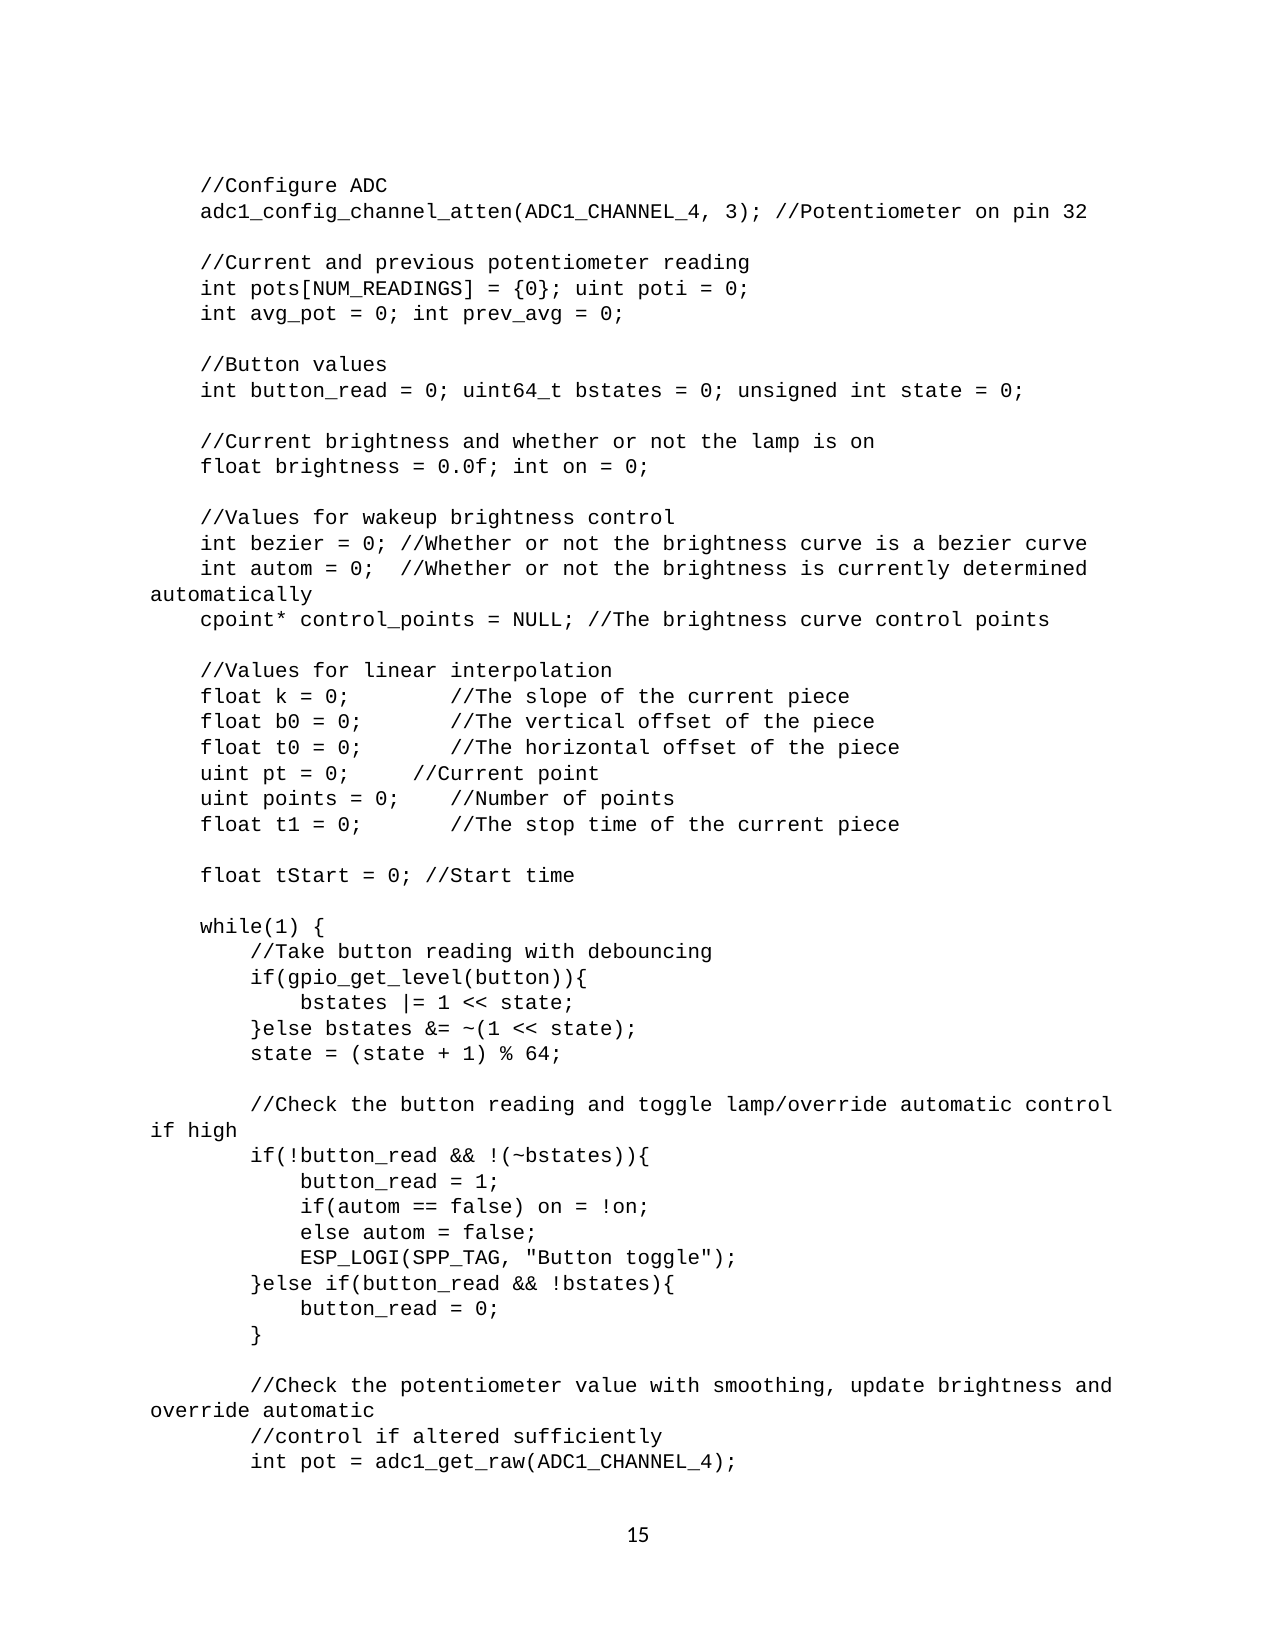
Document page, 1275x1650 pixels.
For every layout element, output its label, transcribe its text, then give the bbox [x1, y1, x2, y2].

text int button_read = 0; uint64_t bstates = 0; unsigned int state = 0; [150, 380, 1125, 403]
text button_read = 0; [150, 1298, 1125, 1322]
text if(gpio_get_level(button)){ [150, 967, 1125, 990]
text else autom = false; [150, 1222, 1125, 1246]
text //Configure ADC [150, 176, 1125, 199]
text cpoint* control_points = NULL; //The brightness curve control points [150, 609, 1125, 633]
text adc1_config_channel_atten(ADC1_CHANNEL_4, 3); //Potentiometer on pin 32 [150, 201, 1125, 225]
text //Current and previous potentiometer reading [150, 252, 1125, 276]
text float t0 = 0; //The horizontal offset of the piece [150, 737, 1125, 761]
text int pots[NUM_READINGS] = {0}; uint poti = 0; [150, 278, 1125, 301]
text int bezier = 0; //Whether or not the brightness curve is a bezier curve [150, 533, 1125, 556]
text int avg_pot = 0; int prev_avg = 0; [150, 303, 1125, 327]
text if(autom == false) on = !on; [150, 1196, 1125, 1220]
text float tStart = 0; //Start time [150, 864, 1125, 888]
text //Button values [150, 354, 1125, 378]
text float b0 = 0; //The vertical offset of the piece [150, 711, 1125, 735]
text ESP_LOGI(SPP_TAG, "Button toggle"); [150, 1247, 1125, 1271]
text //control if altered sufficiently [150, 1426, 1125, 1450]
text state = (state + 1) % 64; [150, 1043, 1125, 1067]
text //Check the button reading and toggle lamp/override automatic control if high [150, 1094, 1125, 1143]
text }else if(button_read && !bstates){ [150, 1273, 1125, 1297]
text button_read = 1; [150, 1171, 1125, 1194]
text //Take button reading with debouncing [150, 941, 1125, 965]
text //Current brightness and whether or not the lamp is on [150, 431, 1125, 454]
text }else bstates &= ~(1 << state); [150, 1018, 1125, 1041]
text if(!button_read && !(~bstates)){ [150, 1145, 1125, 1169]
text //Check the potentiometer value with smoothing, update brightness and override automatic [150, 1375, 1125, 1424]
text int autom = 0; //Whether or not the brightness is currently determined automatically [150, 558, 1125, 607]
text //Values for linear interpolation [150, 660, 1125, 684]
text //Values for wakeup brightness control [150, 507, 1125, 531]
text while(1) { [150, 916, 1125, 939]
text uint pt = 0; //Current point [150, 762, 1125, 786]
text int pot = adc1_get_raw(ADC1_CHANNEL_4); [150, 1452, 1125, 1475]
text bstates |= 1 << state; [150, 992, 1125, 1016]
text uint points = 0; //Number of points [150, 788, 1125, 812]
text float t1 = 0; //The stop time of the current piece [150, 813, 1125, 837]
text } [150, 1324, 1125, 1348]
text float brightness = 0.0f; int on = 0; [150, 456, 1125, 480]
text float k = 0; //The slope of the current piece [150, 686, 1125, 709]
